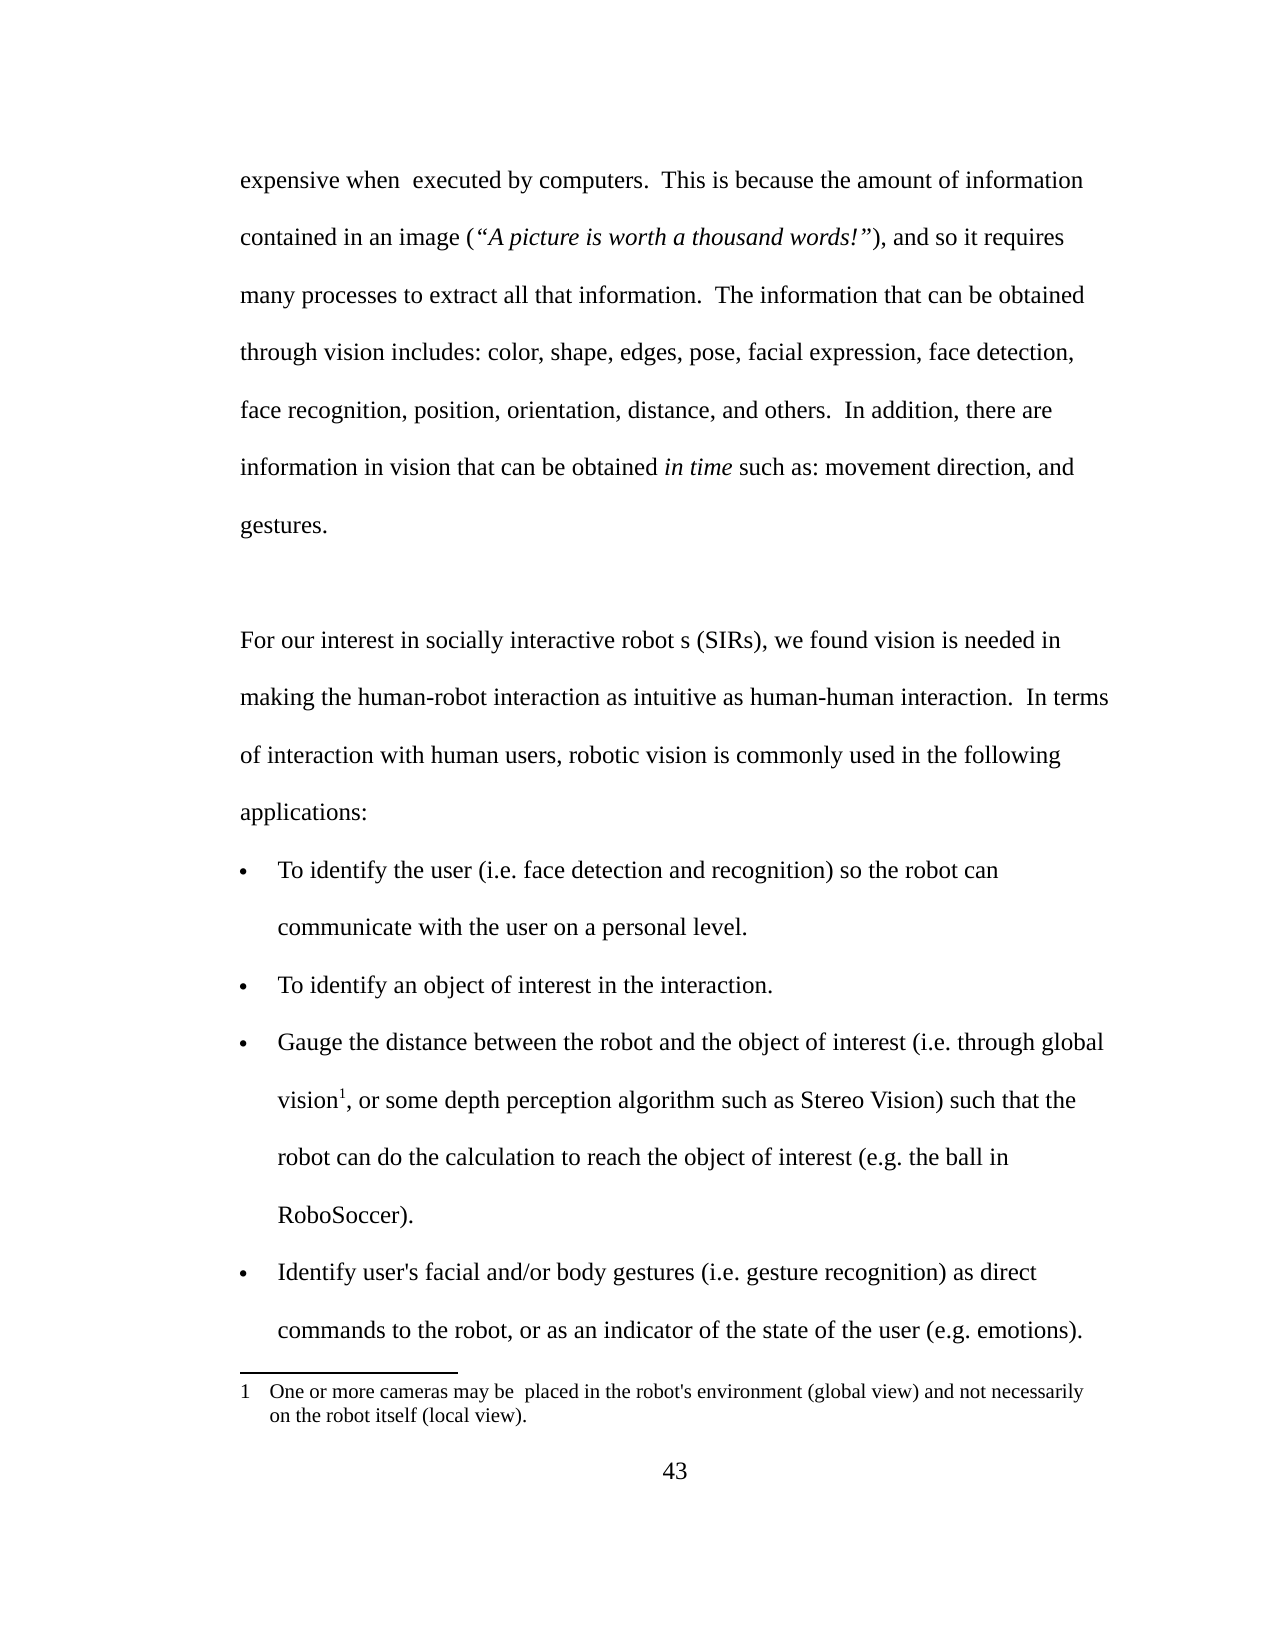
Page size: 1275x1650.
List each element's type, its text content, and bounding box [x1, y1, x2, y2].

text For our interest in socially interactive robot s (SIRs), we found vision is needed in making the human-robot interaction as intuitive as human-human interaction. In terms of interaction with human users, robotic vision is commonly used in the following applications: [240, 625, 1110, 826]
list Gauge the distance between the robot and the object of interest (i.e. through global vision, or some depth perception algorithm such as Stereo Vision) such that the robot can do the calculation to reach the object of interest (e.g. the ball in RoboSoccer). [240, 1027, 1110, 1228]
list To identify an object of interest in the interaction. [240, 970, 1110, 998]
text expensive when executed by computers. This is because the amount of information contained in an image (“A picture is worth a thousand words!”), and so it requires many processes to extract all that information. The information that can be obtained through vision includes: color, shape, edges, pose, facial expression, face detection, face recognition, position, orientation, distance, and others. In addition, there are information in vision that can be obtained in time such as: movement direction, and gestures. [240, 165, 1110, 538]
list Identify user's facial and/or body gestures (i.e. gesture recognition) as direct commands to the robot, or as an indicator of the state of the user (e.g. emotions). [240, 1257, 1110, 1343]
list One or more cameras may be placed in the robot's environment (global view) and not necessarily on the robot itself (local view). [240, 1379, 1110, 1427]
list To identify the user (i.e. face detection and recognition) so the robot can communicate with the user on a personal level. [240, 855, 1110, 941]
